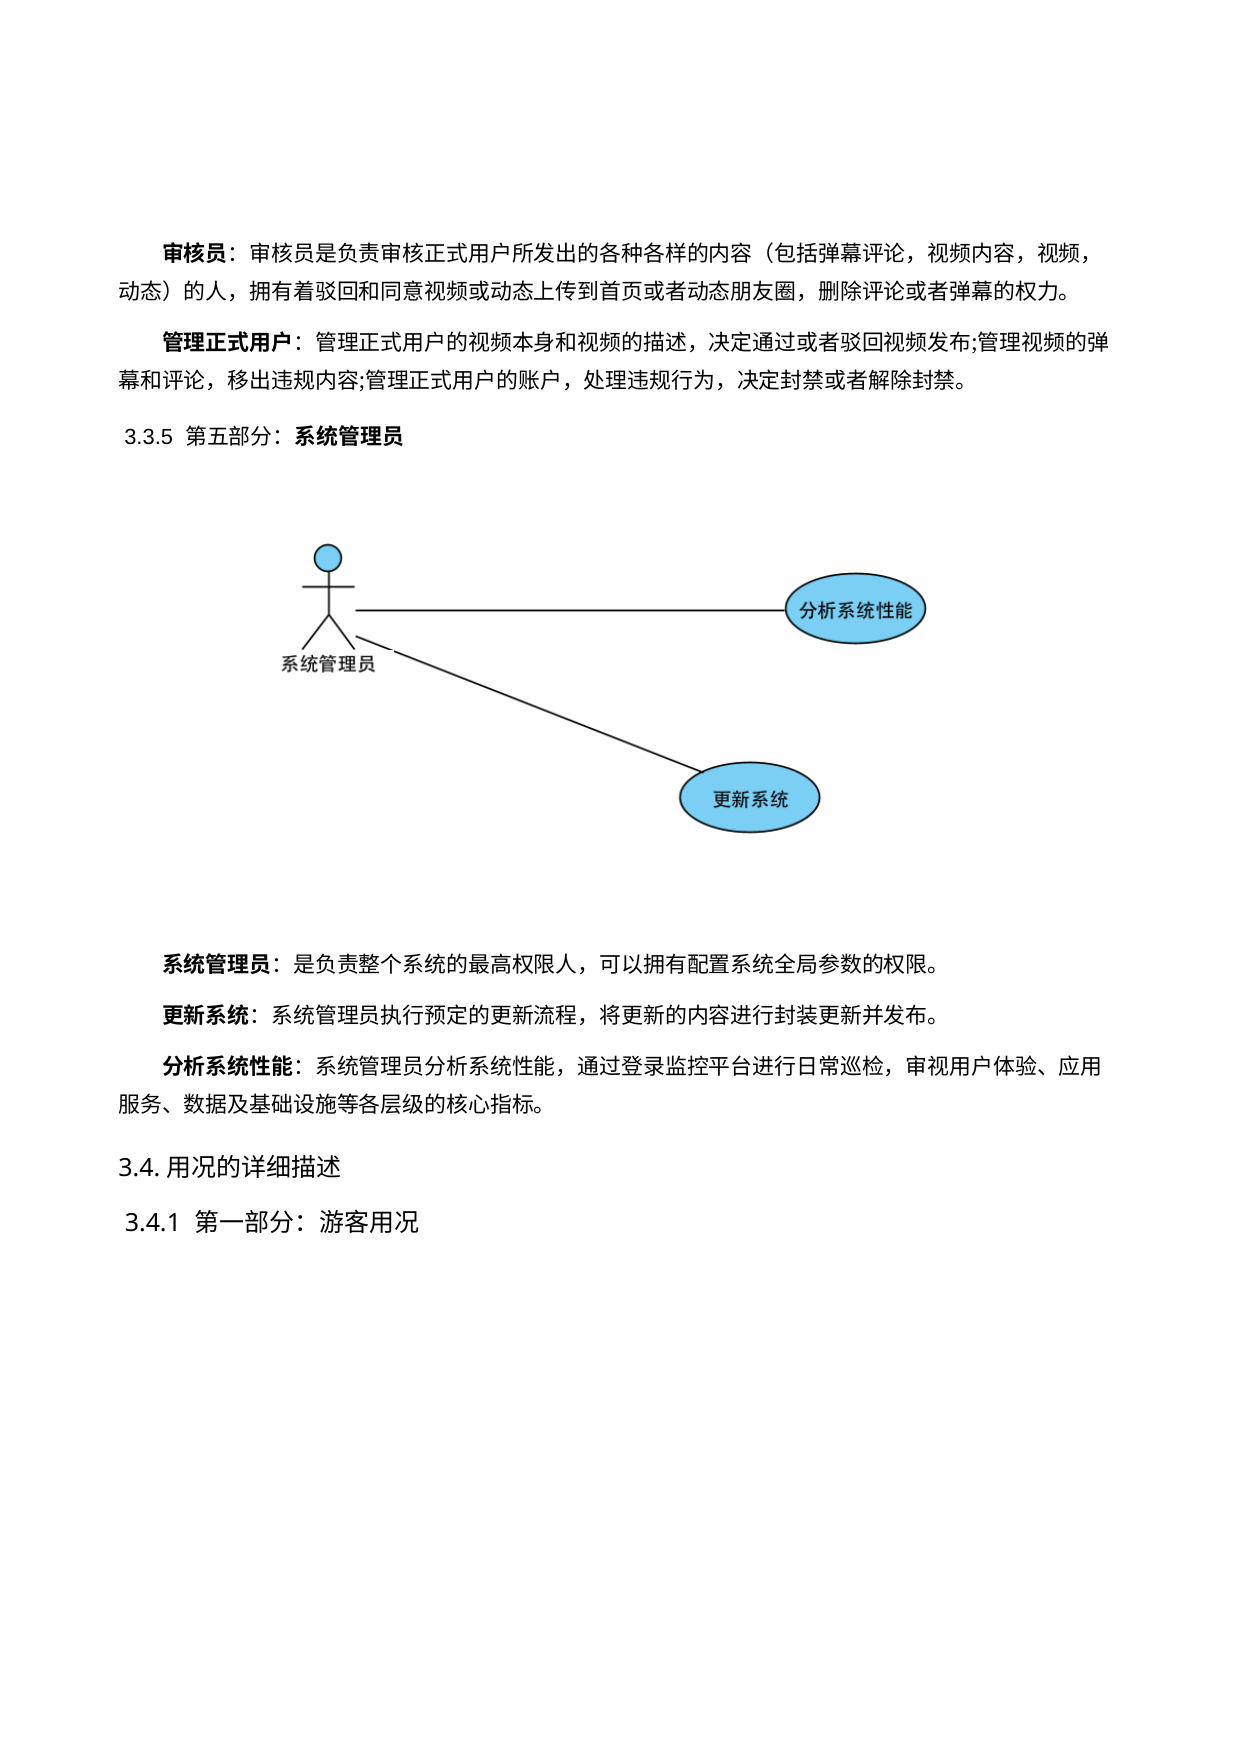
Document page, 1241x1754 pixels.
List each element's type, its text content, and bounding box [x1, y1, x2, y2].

text 审核员：审核员是负责审核正式用户所发出的各种各样的内容（包括弹幕评论，视频内容，视频，动态）的人，拥有着驳回和同意视频或动态上传到首页或者动态朋友圈，删除评论或者弹幕的权力。 [118, 236, 1122, 306]
text 分析系统性能：系统管理员分析系统性能，通过登录监控平台进行日常巡检，审视用户体验、应用服务、数据及基础设施等各层级的核心指标。 [118, 1049, 1122, 1118]
subtitle 用况的详细描述 [118, 1147, 1122, 1183]
subtitle 第五部分：系统管理员 [118, 419, 1122, 451]
text 更新系统：系统管理员执行预定的更新流程，将更新的内容进行封装更新并发布。 [118, 998, 1122, 1029]
subtitle 第一部分：游客用况 [118, 1202, 1122, 1239]
text 管理正式用户：管理正式用户的视频本身和视频的描述，决定通过或者驳回视频发布;管理视频的弹幕和评论，移出违规内容;管理正式用户的账户，处理违规行为，决定封禁或者解除封禁。 [118, 325, 1122, 395]
picture [118, 457, 1123, 880]
text 系统管理员：是负责整个系统的最高权限人，可以拥有配置系统全局参数的权限。 [118, 947, 1122, 979]
